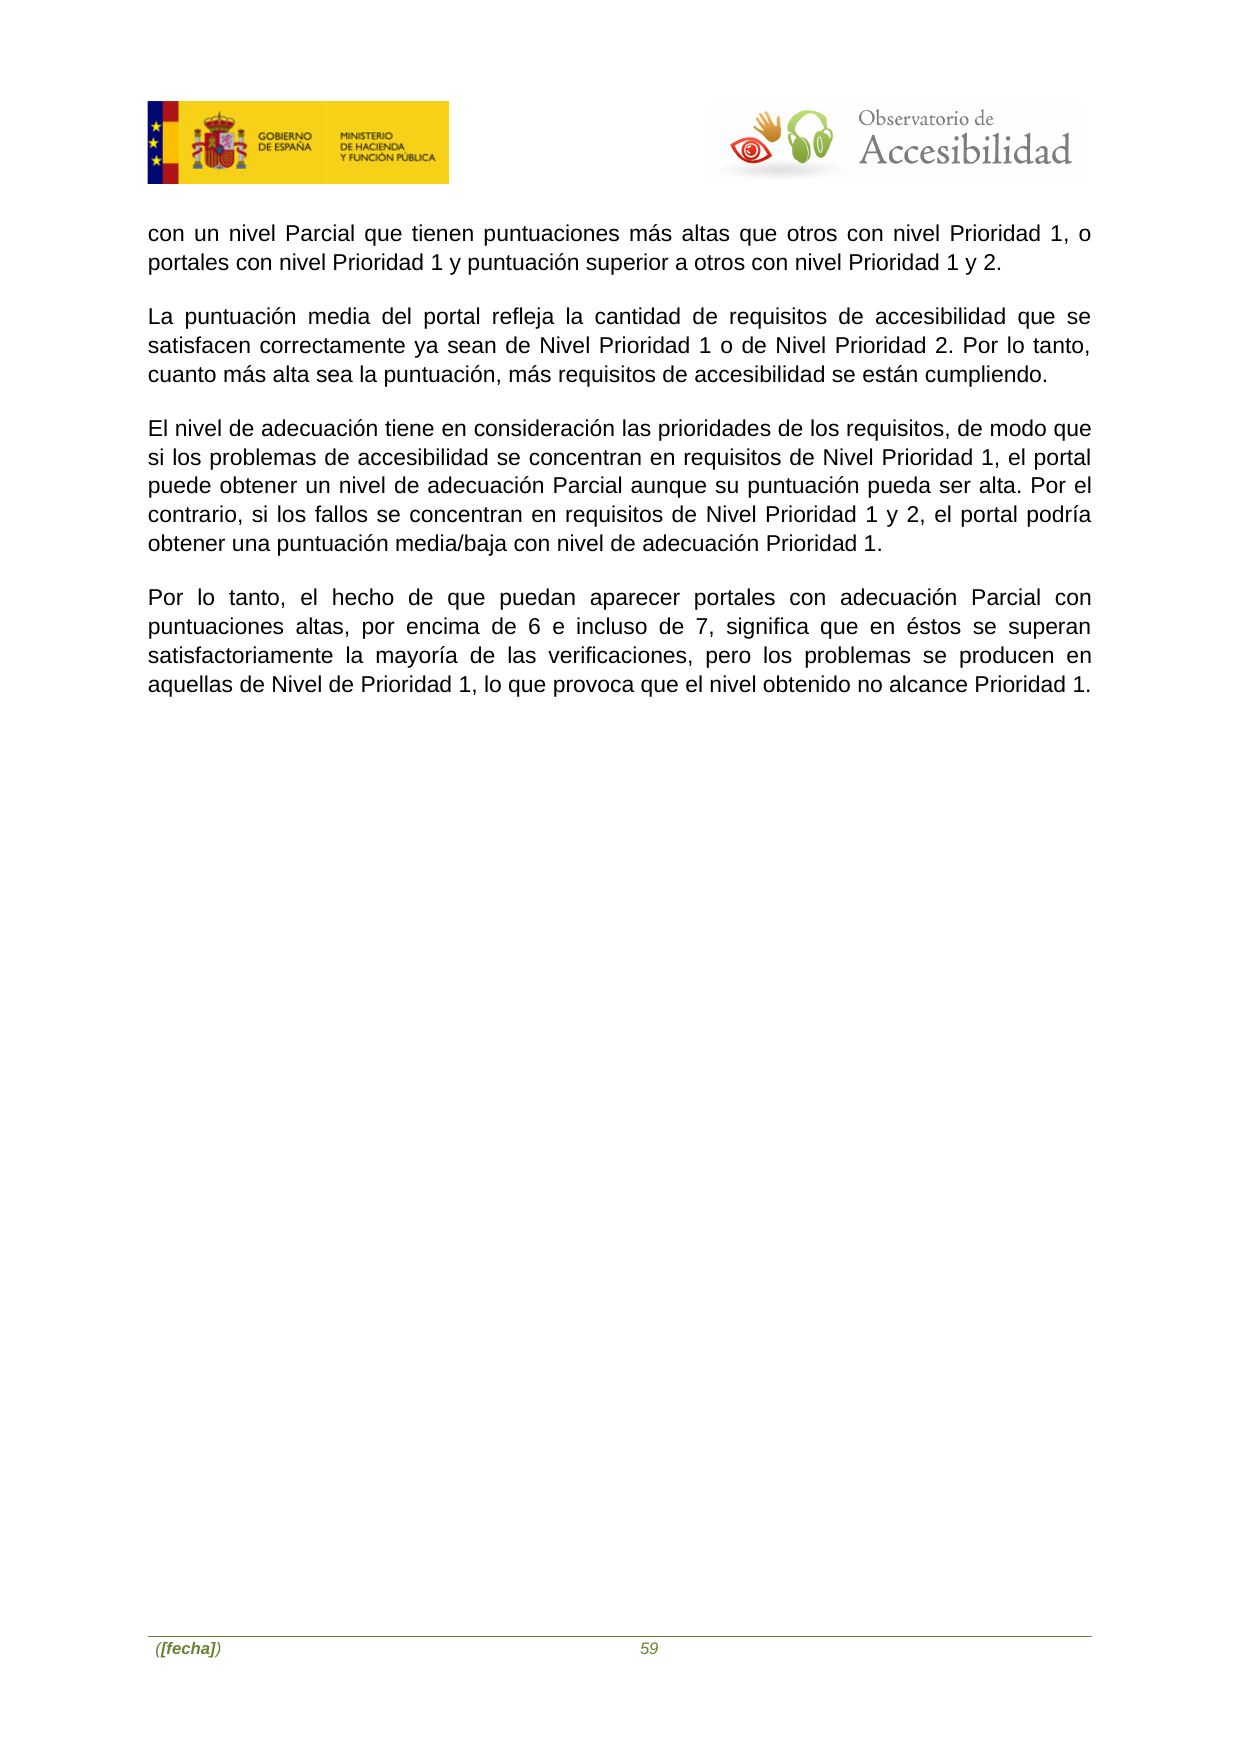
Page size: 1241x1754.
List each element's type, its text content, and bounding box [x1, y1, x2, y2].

text con un nivel Parcial que tienen puntuaciones más altas que otros con nivel Prioridad 1, o portales con nivel Prioridad 1 y puntuación superior a otros con nivel Prioridad 1 y 2. [148, 220, 1092, 275]
text La puntuación media del portal refleja la cantidad de requisitos de accesibilidad que se satisfacen correctamente ya sean de Nivel Prioridad 1 o de Nivel Prioridad 2. Por lo tanto, cuanto más alta sea la puntuación, más requisitos de accesibilidad se están cumpliendo. [148, 303, 1092, 387]
text Por lo tanto, el hecho de que puedan aparecer portales con adecuación Parcial con puntuaciones altas, por encima de 6 e incluso de 7, significa que en éstos se superan satisfactoriamente la mayoría de las verificaciones, pero los problemas se producen en aquellas de Nivel de Prioridad 1, lo que provoca que el nivel obtenido no alcance Prioridad 1. [148, 584, 1092, 697]
text El nivel de adecuación tiene en consideración las prioridades de los requisitos, de modo que si los problemas de accesibilidad se concentran en requisitos de Nivel Prioridad 1, el portal puede obtener un nivel de adecuación Parcial aunque su puntuación pueda ser alta. Por el contrario, si los fallos se concentran en requisitos de Nivel Prioridad 1 y 2, el portal podría obtener una puntuación media/baja con nivel de adecuación Prioridad 1. [148, 414, 1092, 557]
picture [710, 101, 1086, 184]
picture [147, 101, 450, 184]
